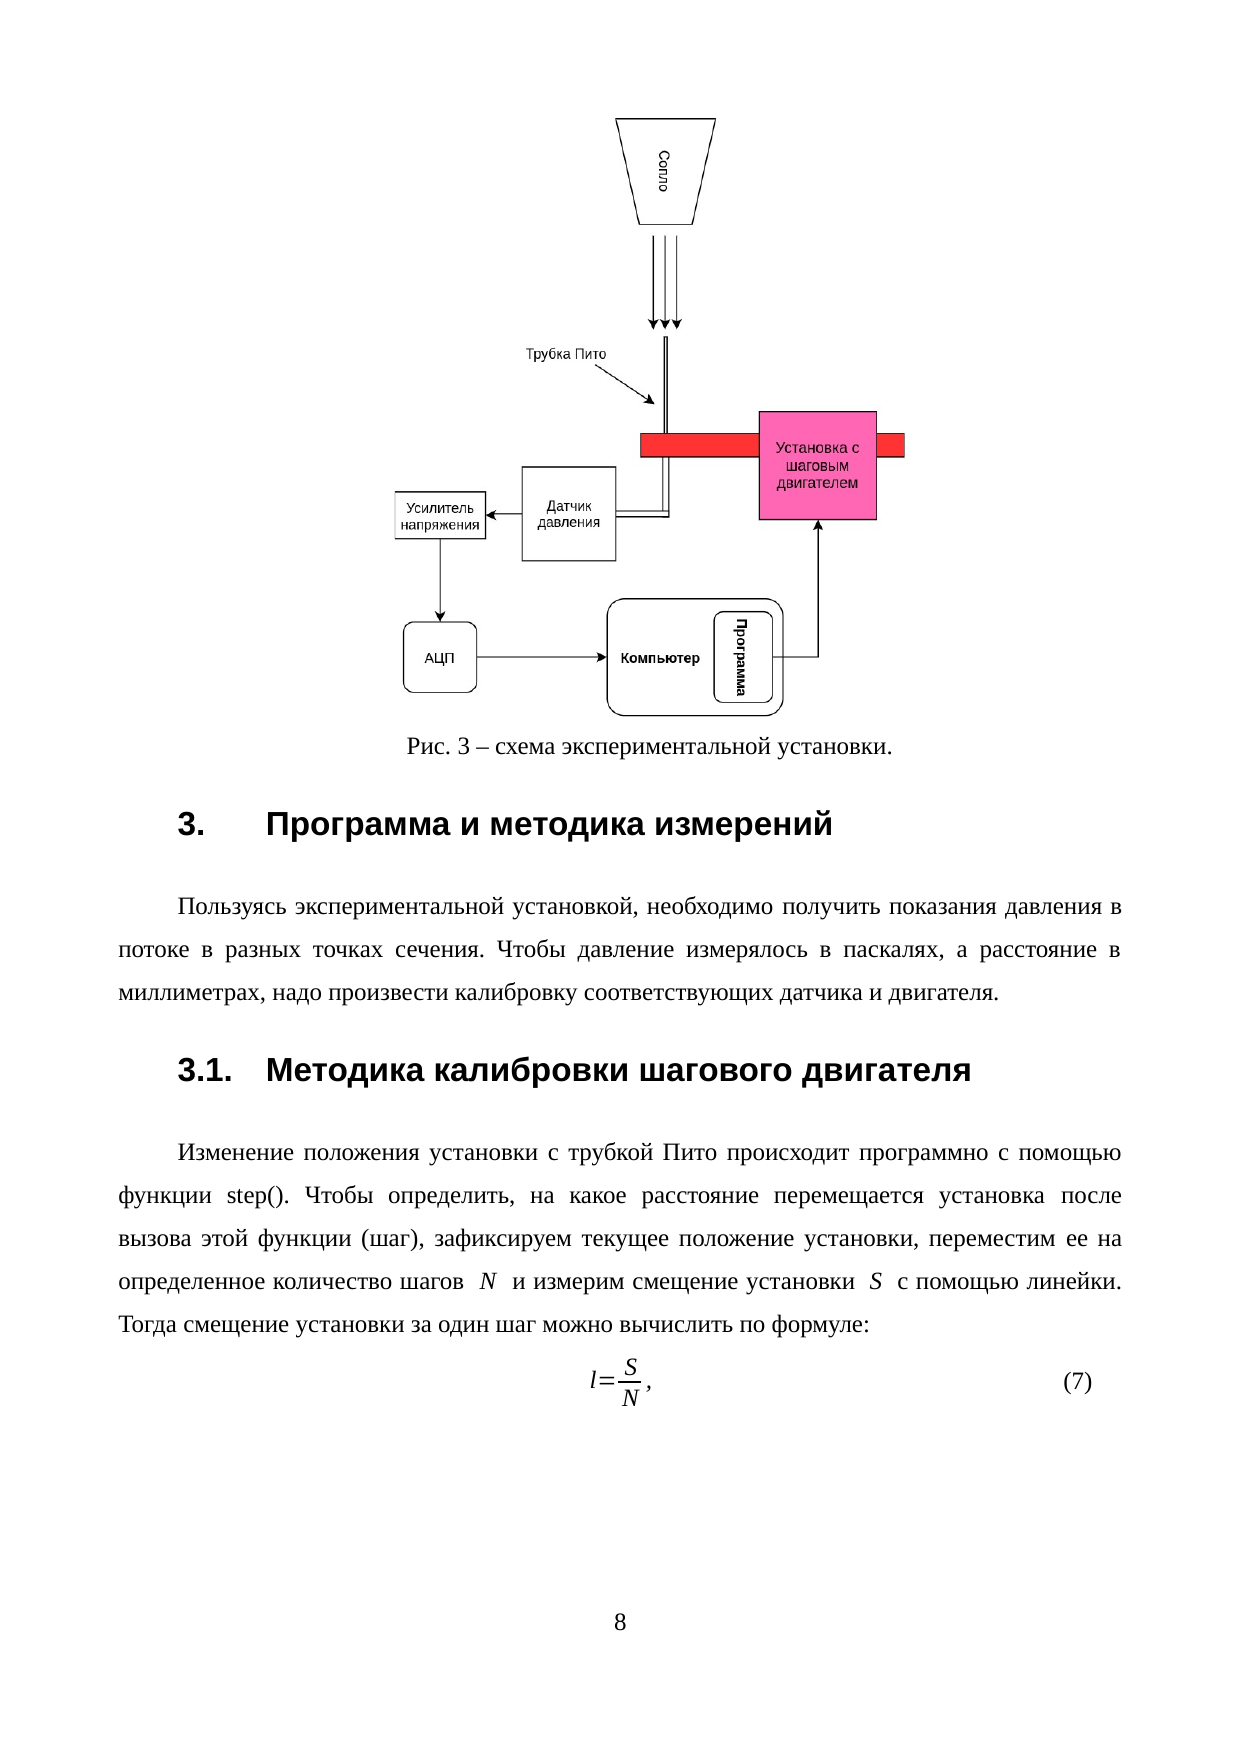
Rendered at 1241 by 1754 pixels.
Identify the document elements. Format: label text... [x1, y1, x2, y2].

text Изменение положения установки с трубкой Пито происходит программно с помощью функции step(). Чтобы определить, на какое расстояние перемещается установка после вызова этой функции (шаг), зафиксируем текущее положение установки, переместим ее на определенное количество шагов и измерим смещение установки с помощью линейки. Тогда смещение установки за один шаг можно вычислить по формуле: [118, 1137, 1122, 1338]
text (7) [118, 1353, 1122, 1412]
text Рис. 3 – схема экспериментальной установки. [118, 731, 1122, 760]
picture [394, 118, 905, 717]
text Пользуясь экспериментальной установкой, необходимо получить показания давления в потоке в разных точках сечения. Чтобы давление измерялось в паскалях, а расстояние в миллиметрах, надо произвести калибровку соответствующих датчика и двигателя. [118, 891, 1122, 1006]
subtitle Методика калибровки шагового двигателя [118, 1050, 1122, 1088]
subtitle Программа и методика измерений [118, 804, 1122, 842]
